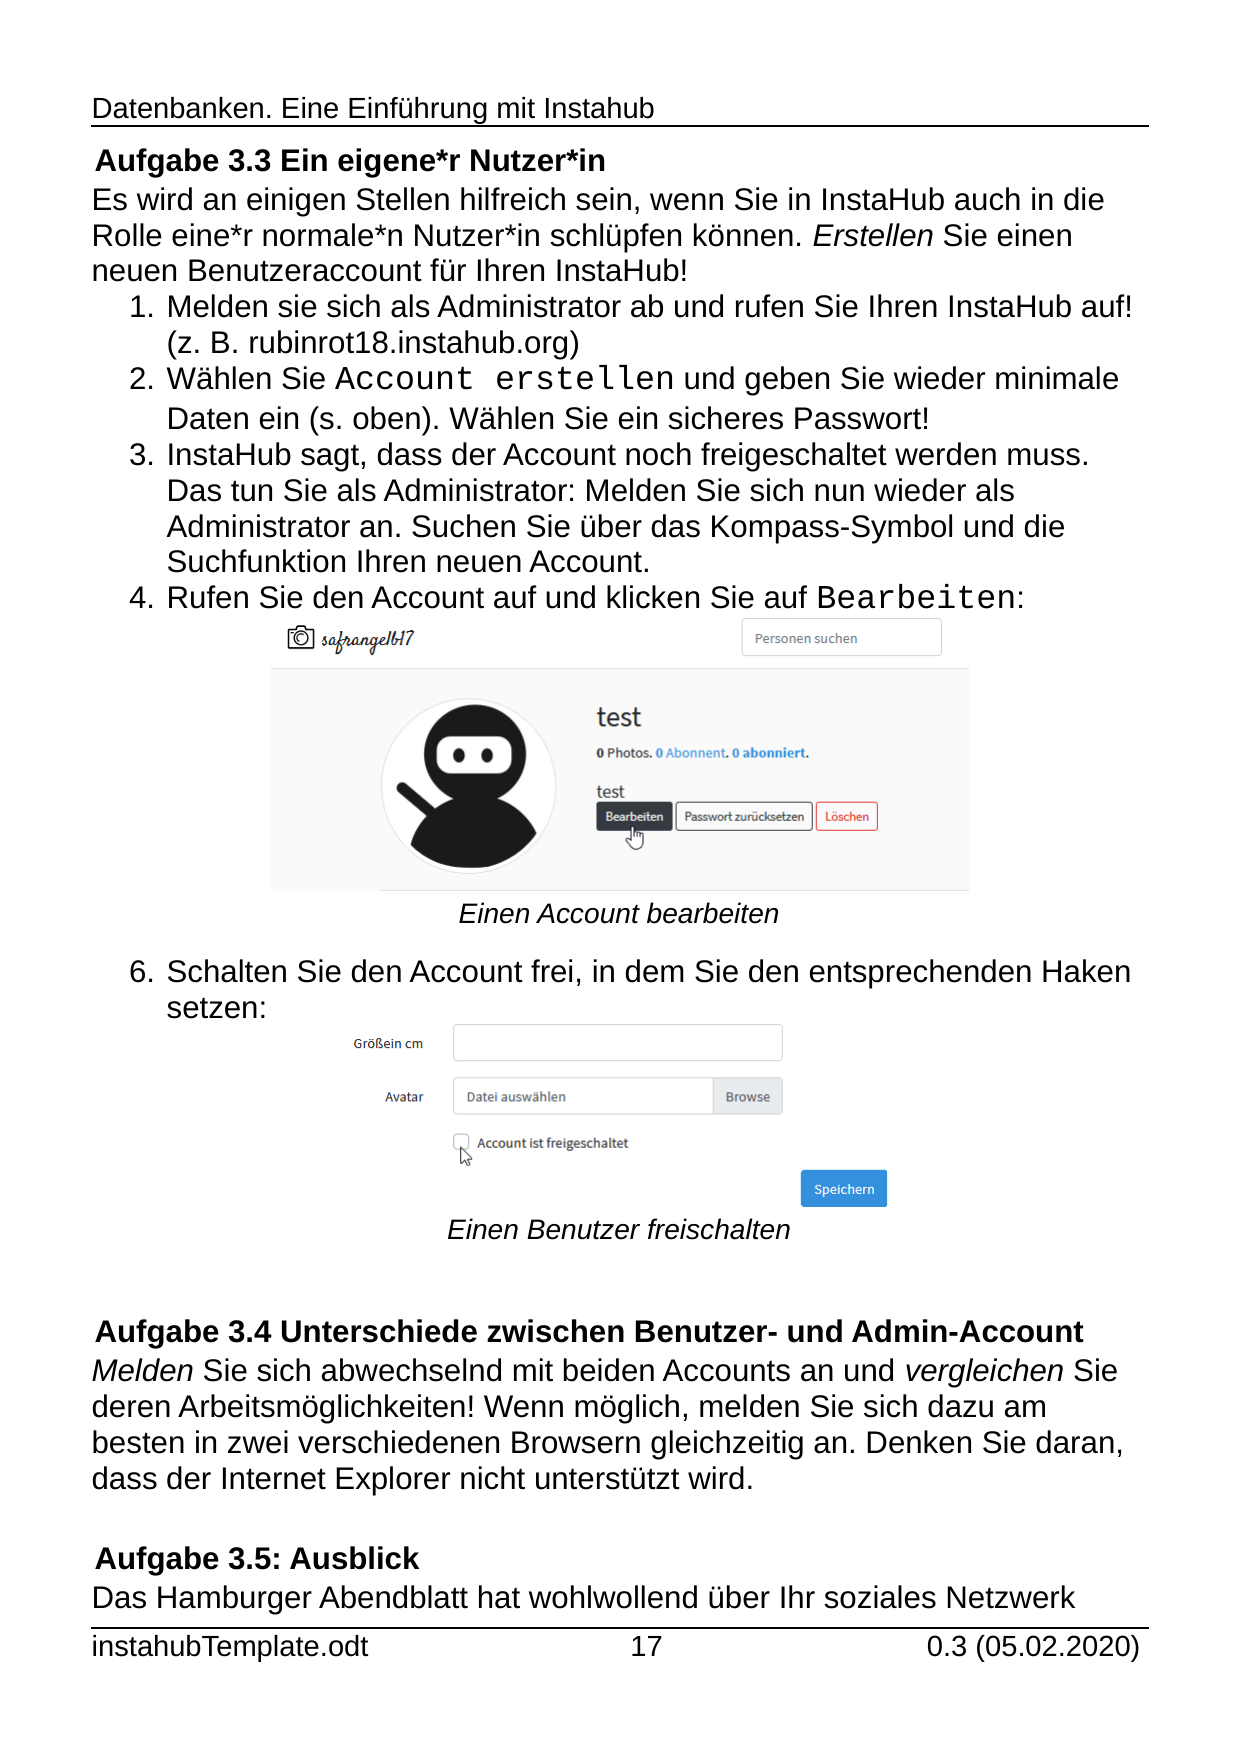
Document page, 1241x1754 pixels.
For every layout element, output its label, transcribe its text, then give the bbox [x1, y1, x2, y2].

text Einen Benutzer freischalten [91, 1213, 1149, 1245]
text Melden Sie sich abwechselnd mit beiden Accounts an und vergleichen Sie deren Arbeitsmöglichkeiten! Wenn möglich, melden Sie sich dazu am besten in zwei verschiedenen Browsern gleichzeitig an. Denken Sie daran, dass der Internet Explorer nicht unterstützt wird. [91, 1352, 1149, 1496]
list InstaHub sagt, dass der Account noch freigeschaltet werden muss. Das tun Sie als Administrator: Melden Sie sich nun wieder als Administrator an. Suchen Sie über das Kompass-Symbol und die Suchfunktion Ihren neuen Account. [129, 436, 1149, 579]
picture [271, 618, 970, 891]
list Melden sie sich als Administrator ab und rufen Sie Ihren InstaHub auf! (z. B. rubinrot18.instahub.org) [129, 288, 1149, 360]
list Schalten Sie den Account frei, in dem Sie den entsprechenden Haken setzen: [129, 953, 1149, 1025]
subtitle Aufgabe 3.5: Ausblick [91, 1537, 1149, 1579]
text Das Hamburger Abendblatt hat wohlwollend über Ihr soziales Netzwerk [91, 1579, 1149, 1615]
subtitle Aufgabe 3.4 Unterschiede zwischen Benutzer- und Admin-Account [91, 1310, 1149, 1352]
list Rufen Sie den Account auf und klicken Sie auf Bearbeiten: [129, 579, 1149, 619]
text Einen Account bearbeiten [91, 897, 1149, 929]
text Es wird an einigen Stellen hilfreich sein, wenn Sie in InstaHub auch in die Rolle eine*r normale*n Nutzer*in schlüpfen können. Erstellen Sie einen neuen Benutzeraccount für Ihren InstaHub! [91, 181, 1149, 288]
picture [353, 1024, 888, 1207]
list Wählen Sie Account erstellen und geben Sie wieder minimale Daten ein (s. oben). Wählen Sie ein sicheres Passwort! [129, 360, 1149, 436]
subtitle Aufgabe 3.3 Ein eigene*r Nutzer*in [91, 139, 1149, 181]
